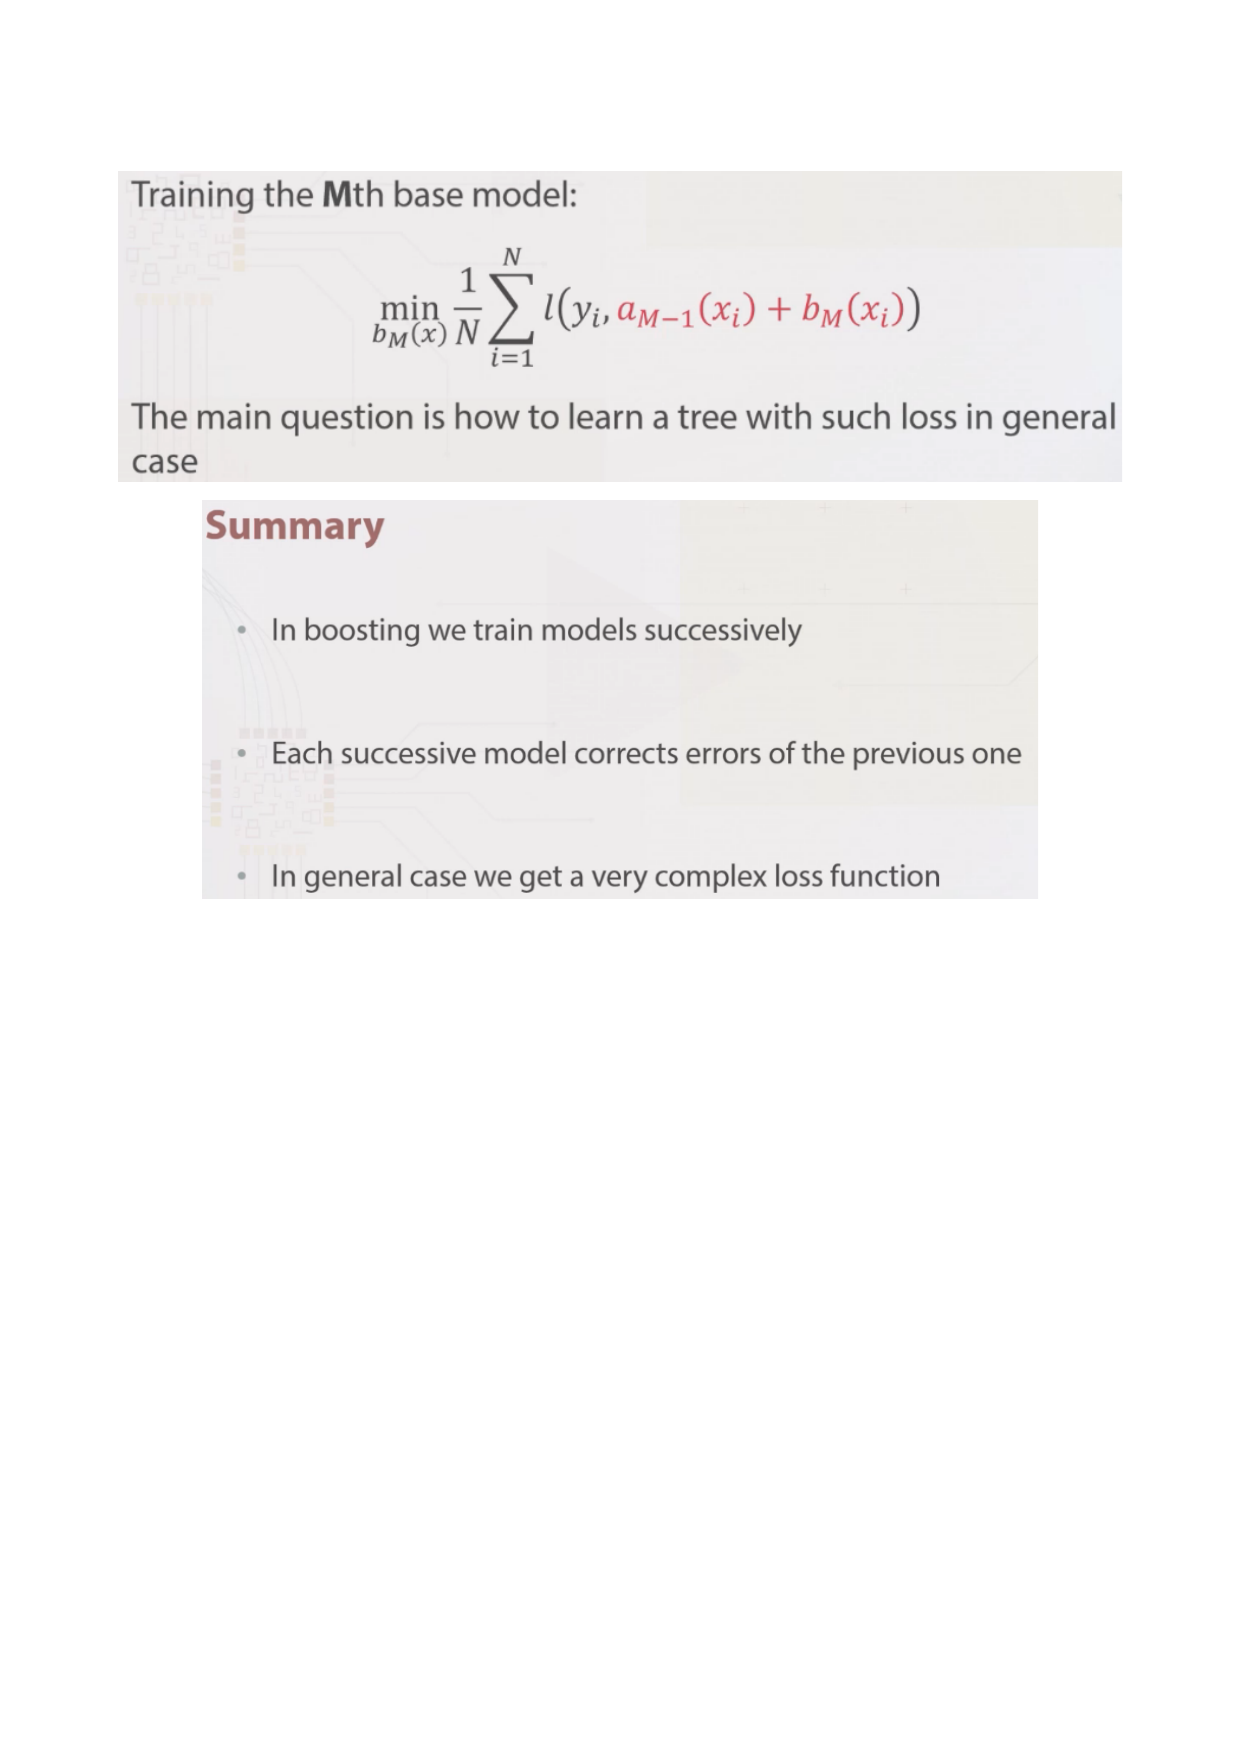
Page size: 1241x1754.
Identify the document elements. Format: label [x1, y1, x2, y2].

picture [202, 500, 1039, 899]
picture [118, 171, 1123, 482]
